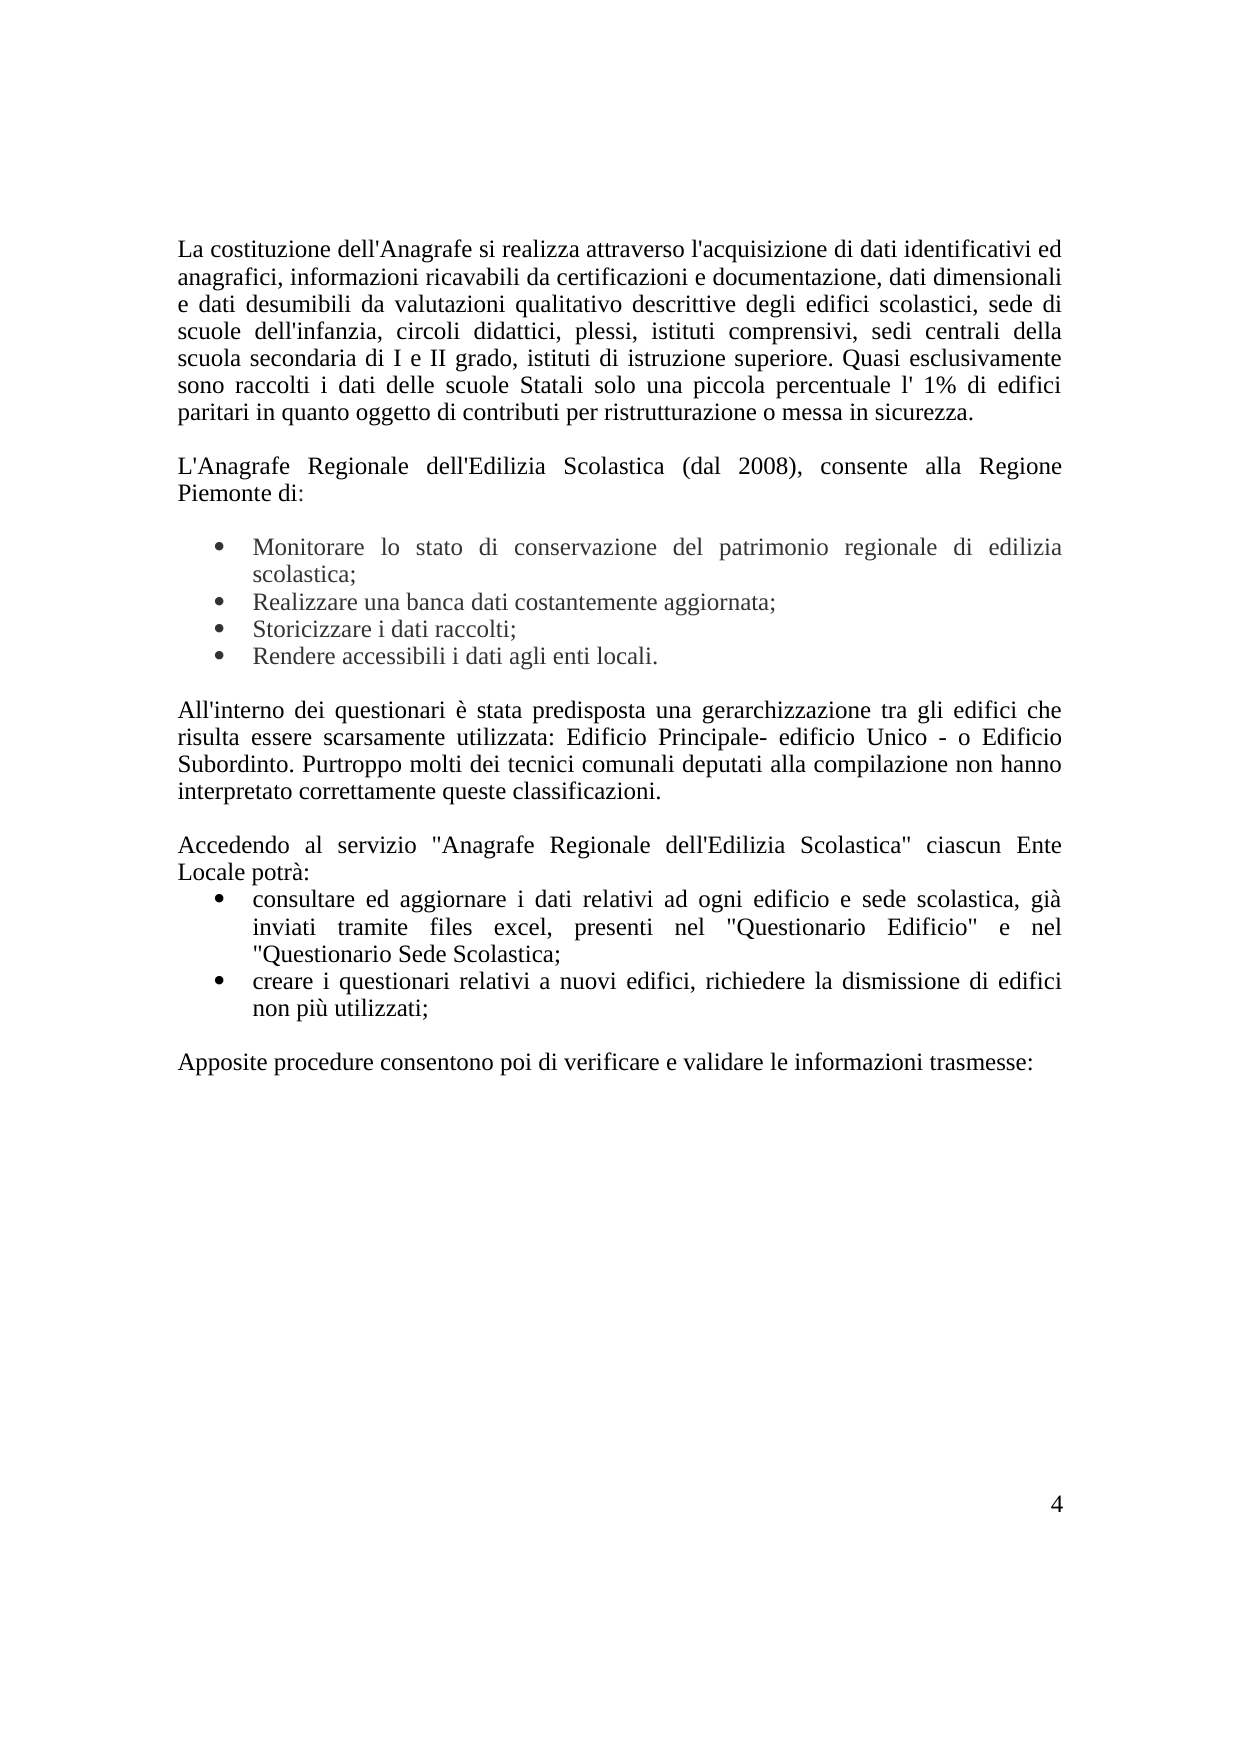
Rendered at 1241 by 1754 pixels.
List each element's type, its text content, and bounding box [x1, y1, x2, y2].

text L'Anagrafe Regionale dell'Edilizia Scolastica (dal 2008), consente alla Regione Piemonte di: [177, 453, 1063, 507]
list Storicizzare i dati raccolti; [215, 615, 1063, 642]
list Monitorare lo stato di conservazione del patrimonio regionale di edilizia scolastica; [215, 534, 1063, 588]
text Apposite procedure consentono poi di verificare e validare le informazioni trasmesse: [177, 1049, 1063, 1076]
text La costituzione dell'Anagrafe si realizza attraverso l'acquisizione di dati identificativi ed anagrafici, informazioni ricavabili da certificazioni e documentazione, dati dimensionali e dati desumibili da valutazioni qualitativo descrittive degli edifici scolastici, sede di scuole dell'infanzia, circoli didattici, plessi, istituti comprensivi, sedi centrali della scuola secondaria di I e II grado, istituti di istruzione superiore. Quasi esclusivamente sono raccolti i dati delle scuole Statali solo una piccola percentuale l' 1% di edifici paritari in quanto oggetto di contributi per ristrutturazione o messa in sicurezza. [177, 236, 1063, 426]
text All'interno dei questionari è stata predisposta una gerarchizzazione tra gli edifici che risulta essere scarsamente utilizzata: Edificio Principale- edificio Unico - o Edificio Subordinto. Purtroppo molti dei tecnici comunali deputati alla compilazione non hanno interpretato correttamente queste classificazioni. [177, 697, 1063, 805]
list consultare ed aggiornare i dati relativi ad ogni edificio e sede scolastica, già inviati tramite files excel, presenti nel "Questionario Edificio" e nel "Questionario Sede Scolastica; [215, 886, 1063, 967]
list creare i questionari relativi a nuovi edifici, richiedere la dismissione di edifici non più utilizzati; [215, 967, 1063, 1022]
list Realizzare una banca dati costantemente aggiornata; [215, 588, 1063, 615]
text Accedendo al servizio "Anagrafe Regionale dell'Edilizia Scolastica" ciascun Ente Locale potrà: [177, 832, 1063, 886]
list Rendere accessibili i dati agli enti locali. [215, 642, 1063, 669]
